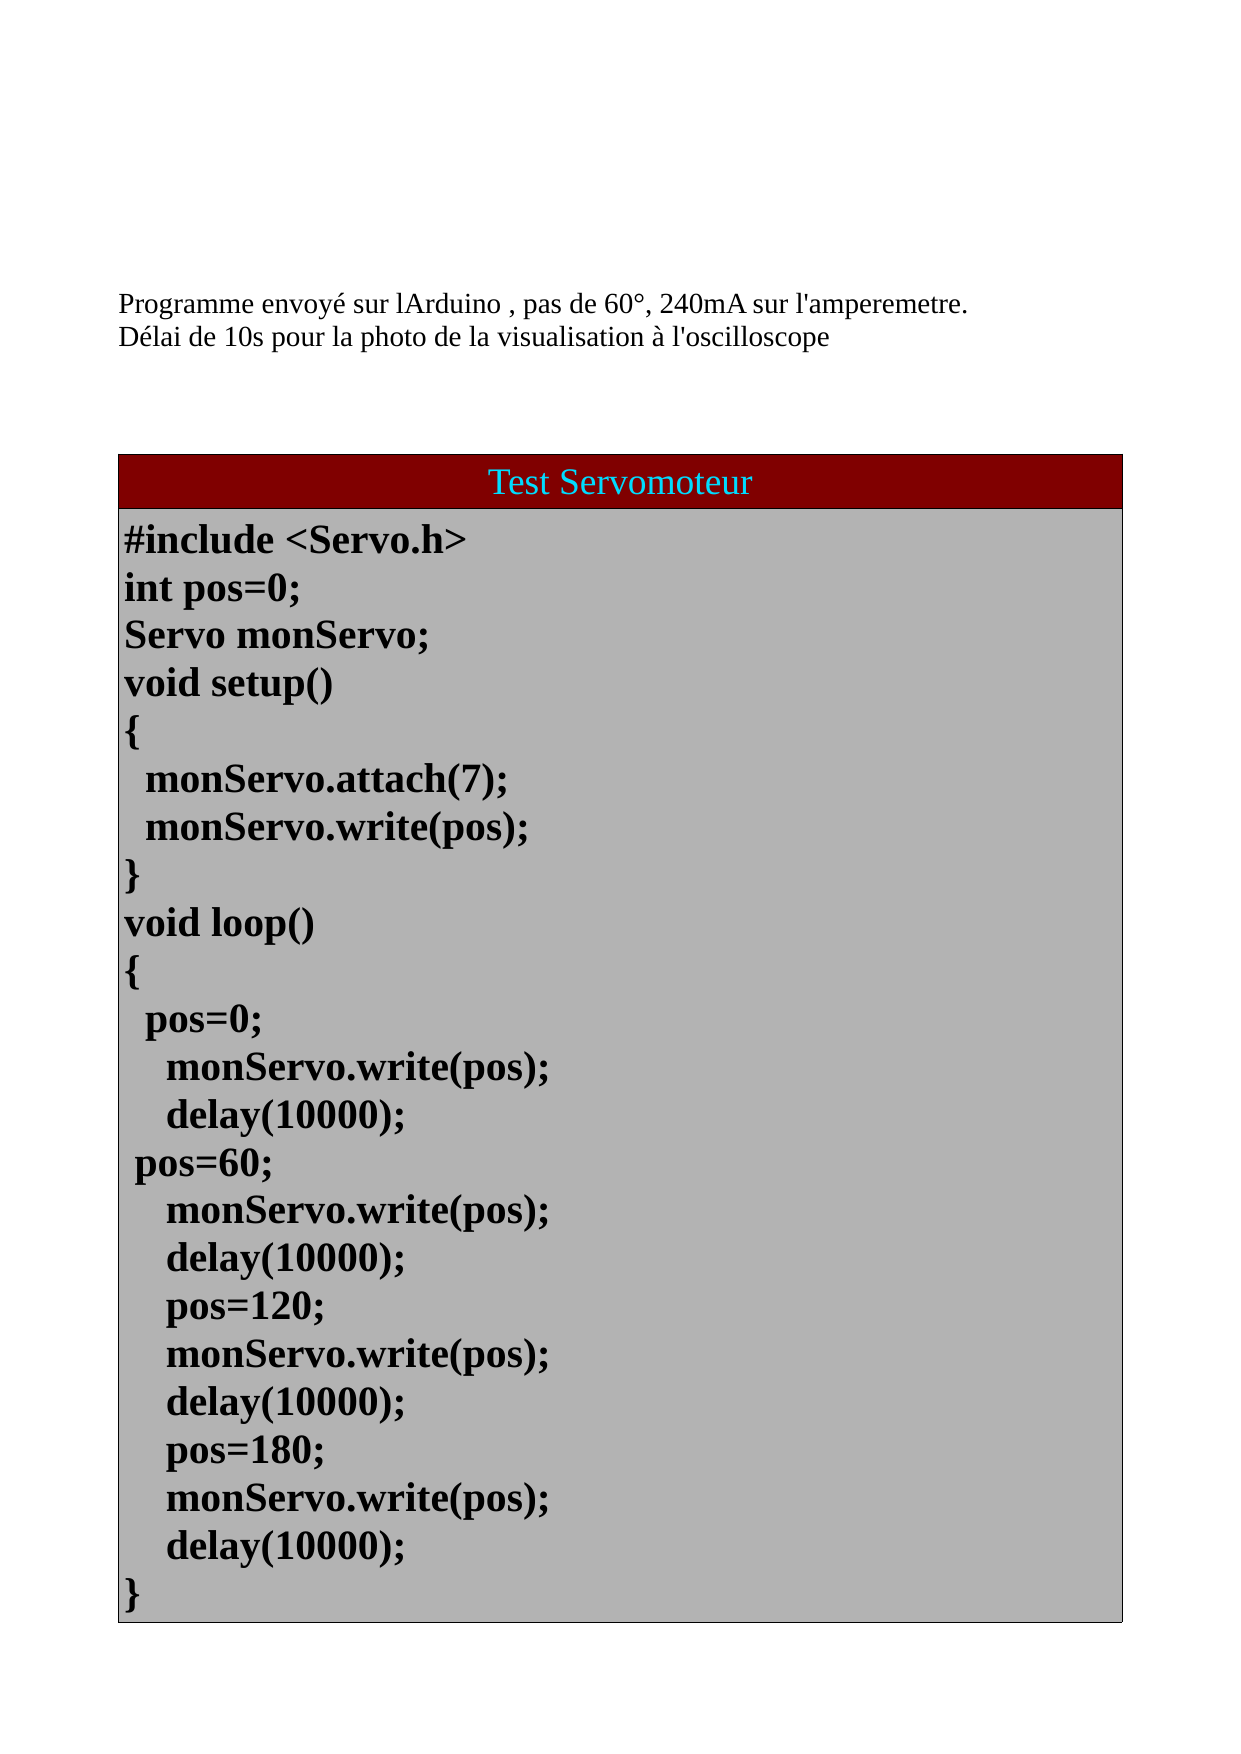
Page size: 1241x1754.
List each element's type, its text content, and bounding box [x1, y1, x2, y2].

table_cell #include <Servo.h> int pos=0; Servo monServo; void setup() { monServo.attach(7); monServo.write(pos); } void loop() { pos=0; monServo.write(pos); delay(10000); pos=60; monServo.write(pos); delay(10000); pos=120; monServo.write(pos); delay(10000); pos=180; monServo.write(pos); delay(10000); } [119, 509, 1122, 1622]
table_header Test Servomoteur [119, 455, 1122, 508]
text Délai de 10s pour la photo de la visualisation à l'oscilloscope [118, 319, 1122, 353]
text Programme envoyé sur lArduino , pas de 60°, 240mA sur l'amperemetre. [118, 286, 1122, 319]
